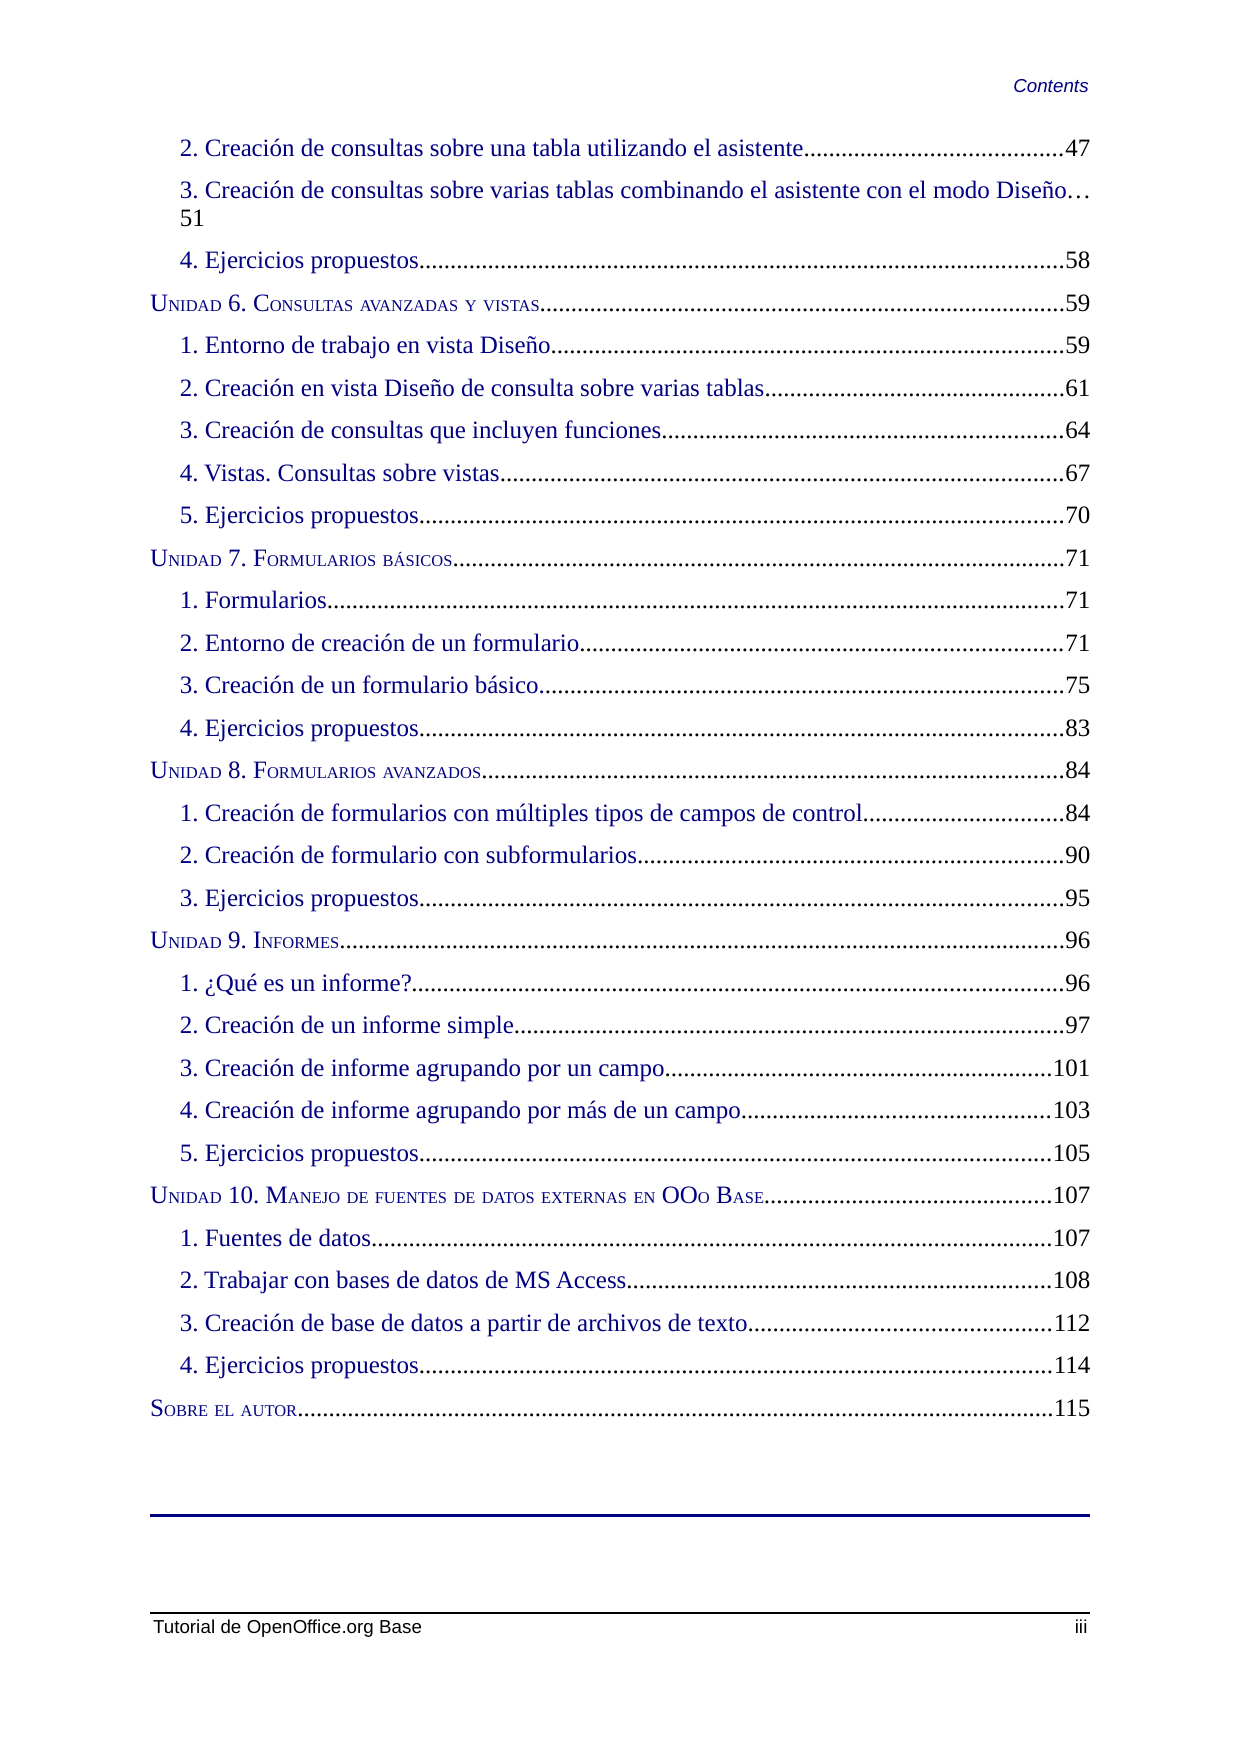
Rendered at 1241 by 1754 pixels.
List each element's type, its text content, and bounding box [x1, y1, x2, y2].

text Unidad 6. Consultas avanzadas y vistas 59 [150, 289, 1090, 317]
text Unidad 7. Formularios básicos 71 [150, 544, 1090, 572]
text 1. Formularios 71 [179, 587, 1090, 614]
text 2. Creación de formulario con subformularios 90 [179, 842, 1090, 869]
text 1. Fuentes de datos 107 [179, 1224, 1090, 1252]
text 4. Ejercicios propuestos 83 [179, 714, 1090, 742]
text 2. Trabajar con bases de datos de MS Access 108 [179, 1267, 1090, 1294]
text 3. Creación de informe agrupando por un campo 101 [179, 1054, 1090, 1082]
text 1. Creación de formularios con múltiples tipos de campos de control 84 [179, 799, 1090, 827]
text 2. Creación de consultas sobre una tabla utilizando el asistente 47 [179, 134, 1090, 162]
text 3. Creación de base de datos a partir de archivos de texto 112 [179, 1309, 1090, 1337]
text 1. Entorno de trabajo en vista Diseño 59 [179, 332, 1090, 359]
text 2. Entorno de creación de un formulario 71 [179, 629, 1090, 657]
text Unidad 9. Informes 96 [150, 927, 1090, 954]
text 2. Creación en vista Diseño de consulta sobre varias tablas 61 [179, 374, 1090, 402]
text 3. Creación de un formulario básico. 75 [179, 672, 1090, 699]
text 5. Ejercicios propuestos 105 [179, 1139, 1090, 1167]
text 5. Ejercicios propuestos 70 [179, 502, 1090, 529]
text 4. Ejercicios propuestos 58 [179, 247, 1090, 274]
text Unidad 10. Manejo de fuentes de datos externas en OOo Base 107 [150, 1182, 1090, 1209]
text 3. Creación de consultas sobre varias tablas combinando el asistente con el modo Diseño 51 [179, 176, 1090, 232]
text 3. Creación de consultas que incluyen funciones 64 [179, 417, 1090, 444]
text 4. Ejercicios propuestos 114 [179, 1352, 1090, 1379]
text 2. Creación de un informe simple 97 [179, 1012, 1090, 1039]
text 1. ¿Qué es un informe? 96 [179, 969, 1090, 997]
text Unidad 8. Formularios avanzados 84 [150, 757, 1090, 784]
text 3. Ejercicios propuestos 95 [179, 884, 1090, 912]
text Sobre el autor 115 [150, 1394, 1090, 1422]
text 4. Creación de informe agrupando por más de un campo 103 [179, 1097, 1090, 1124]
text 4. Vistas. Consultas sobre vistas 67 [179, 459, 1090, 487]
